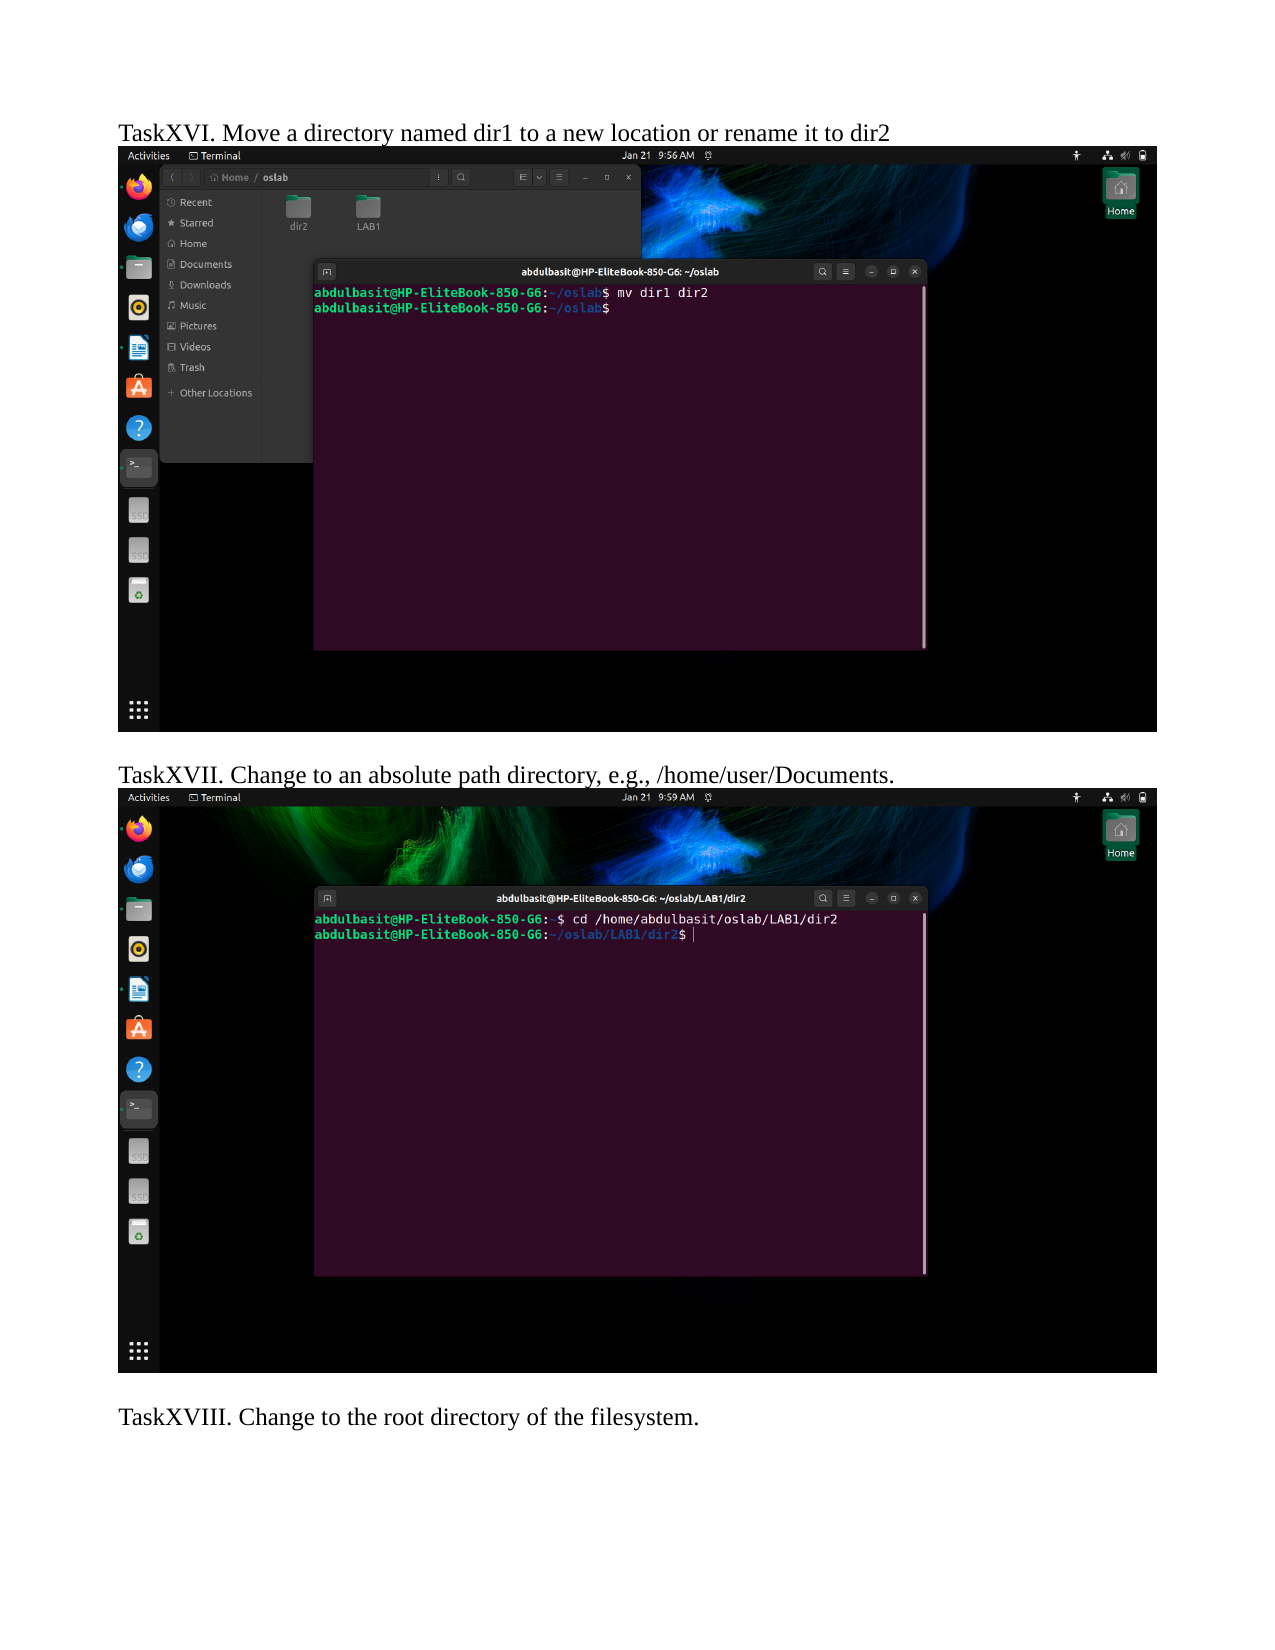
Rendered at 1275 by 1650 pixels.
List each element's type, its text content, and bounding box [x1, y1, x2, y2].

text TaskXVI. Move a directory named dir1 to a new location or rename it to dir2 [118, 118, 1157, 146]
picture [118, 788, 1157, 1373]
picture [118, 146, 1157, 732]
text TaskXVII. Change to an absolute path directory, e.g., /home/user/Documents. [118, 760, 1157, 788]
text TaskXVIII. Change to the root directory of the filesystem. [118, 1402, 1157, 1430]
